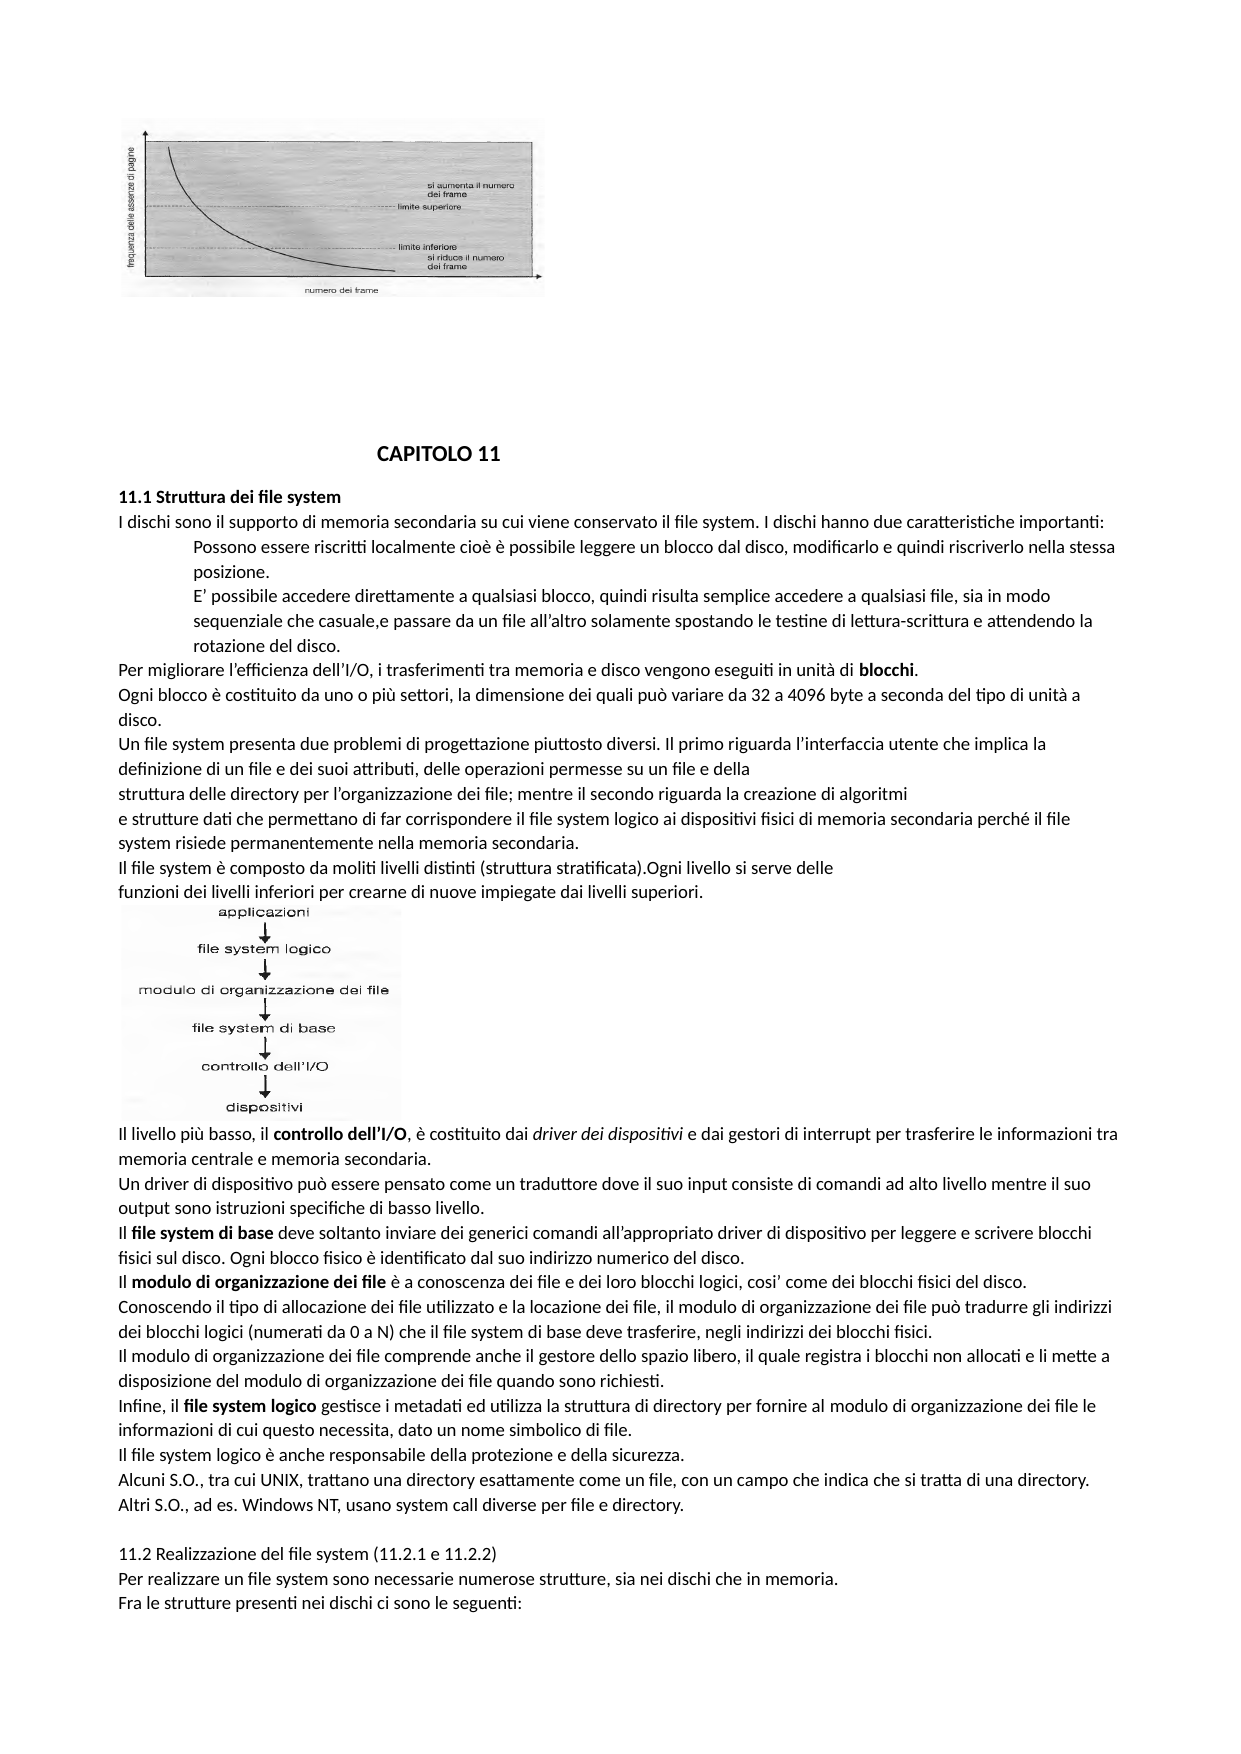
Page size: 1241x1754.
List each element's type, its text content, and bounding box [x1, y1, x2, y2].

text struttura delle directory per l’organizzazione dei file; mentre il secondo riguarda la creazione di algoritmi [118, 782, 1122, 805]
text Il file system logico è anche responsabile della protezione e della sicurezza. [118, 1443, 1122, 1466]
text I dischi sono il supporto di memoria secondaria su cui viene conservato il file system. I dischi hanno due caratteristiche importanti: [118, 510, 1122, 533]
text Un driver di dispositivo può essere pensato come un traduttore dove il suo input consiste di comandi ad alto livello mentre il suo output sono istruzioni specifiche di basso livello. [118, 1172, 1122, 1219]
text CAPITOLO 11 [118, 439, 1122, 467]
text Il livello più basso, il controllo dell’I/O, è costituito dai driver dei dispositivi e dai gestori di interrupt per trasferire le informazioni tra memoria centrale e memoria secondaria. [118, 1122, 1122, 1170]
text Fra le strutture presenti nei dischi ci sono le seguenti: [118, 1591, 1122, 1614]
text Il file system è composto da moliti livelli distinti (struttura stratificata).Ogni livello si serve delle [118, 856, 1122, 879]
text Il modulo di organizzazione dei file comprende anche il gestore dello spazio libero, il quale registra i blocchi non allocati e li mette a disposizione del modulo di organizzazione dei file quando sono richiesti. [118, 1344, 1122, 1392]
list E’ possibile accedere direttamente a qualsiasi blocco, quindi risulta semplice accedere a qualsiasi file, sia in modo sequenziale che casuale,e passare da un file all’altro solamente spostando le testine di lettura-scrittura e attendendo la rotazione del disco. [193, 584, 1122, 657]
list Possono essere riscritti localmente cioè è possibile leggere un blocco dal disco, modificarlo e quindi riscriverlo nella stessa posizione. [193, 535, 1122, 583]
text e strutture dati che permettano di far corrispondere il file system logico ai dispositivi fisici di memoria secondaria perché il file system risiede permanentemente nella memoria secondaria. [118, 807, 1122, 854]
text funzioni dei livelli inferiori per crearne di nuove impiegate dai livelli superiori. [118, 881, 1122, 904]
text Un file system presenta due problemi di progettazione piuttosto diversi. Il primo riguarda l’interfaccia utente che implica la definizione di un file e dei suoi attributi, delle operazioni permesse su un file e della [118, 733, 1122, 780]
text 11.1 Struttura dei file system [118, 486, 1122, 509]
text Ogni blocco è costituito da uno o più settori, la dimensione dei quali può variare da 32 a 4096 byte a seconda del tipo di unità a disco. [118, 683, 1122, 731]
text 11.2 Realizzazione del file system (11.2.1 e 11.2.2) [118, 1542, 1122, 1565]
text Il file system di base deve soltanto inviare dei generici comandi all’appropriato driver di dispositivo per leggere e scrivere blocchi fisici sul disco. Ogni blocco fisico è identificato dal suo indirizzo numerico del disco. [118, 1221, 1122, 1269]
text Alcuni S.O., tra cui UNIX, trattano una directory esattamente come un file, con un campo che indica che si tratta di una directory. Altri S.O., ad es. Windows NT, usano system call diverse per file e directory. [118, 1468, 1122, 1516]
text Infine, il file system logico gestisce i metadati ed utilizza la struttura di directory per fornire al modulo di organizzazione dei file le informazioni di cui questo necessita, dato un nome simbolico di file. [118, 1394, 1122, 1442]
text Il modulo di organizzazione dei file è a conoscenza dei file e dei loro blocchi logici, cosi’ come dei blocchi fisici del disco. Conoscendo il tipo di allocazione dei file utilizzato e la locazione dei file, il modulo di organizzazione dei file può tradurre gli indirizzi dei blocchi logici (numerati da 0 a N) che il file system di base deve trasferire, negli indirizzi dei blocchi fisici. [118, 1271, 1122, 1343]
text Per migliorare l’efficienza dell’I/O, i trasferimenti tra memoria e disco vengono eseguiti in unità di blocchi. [118, 658, 1122, 681]
text Per realizzare un file system sono necessarie numerose strutture, sia nei dischi che in memoria. [118, 1567, 1122, 1590]
